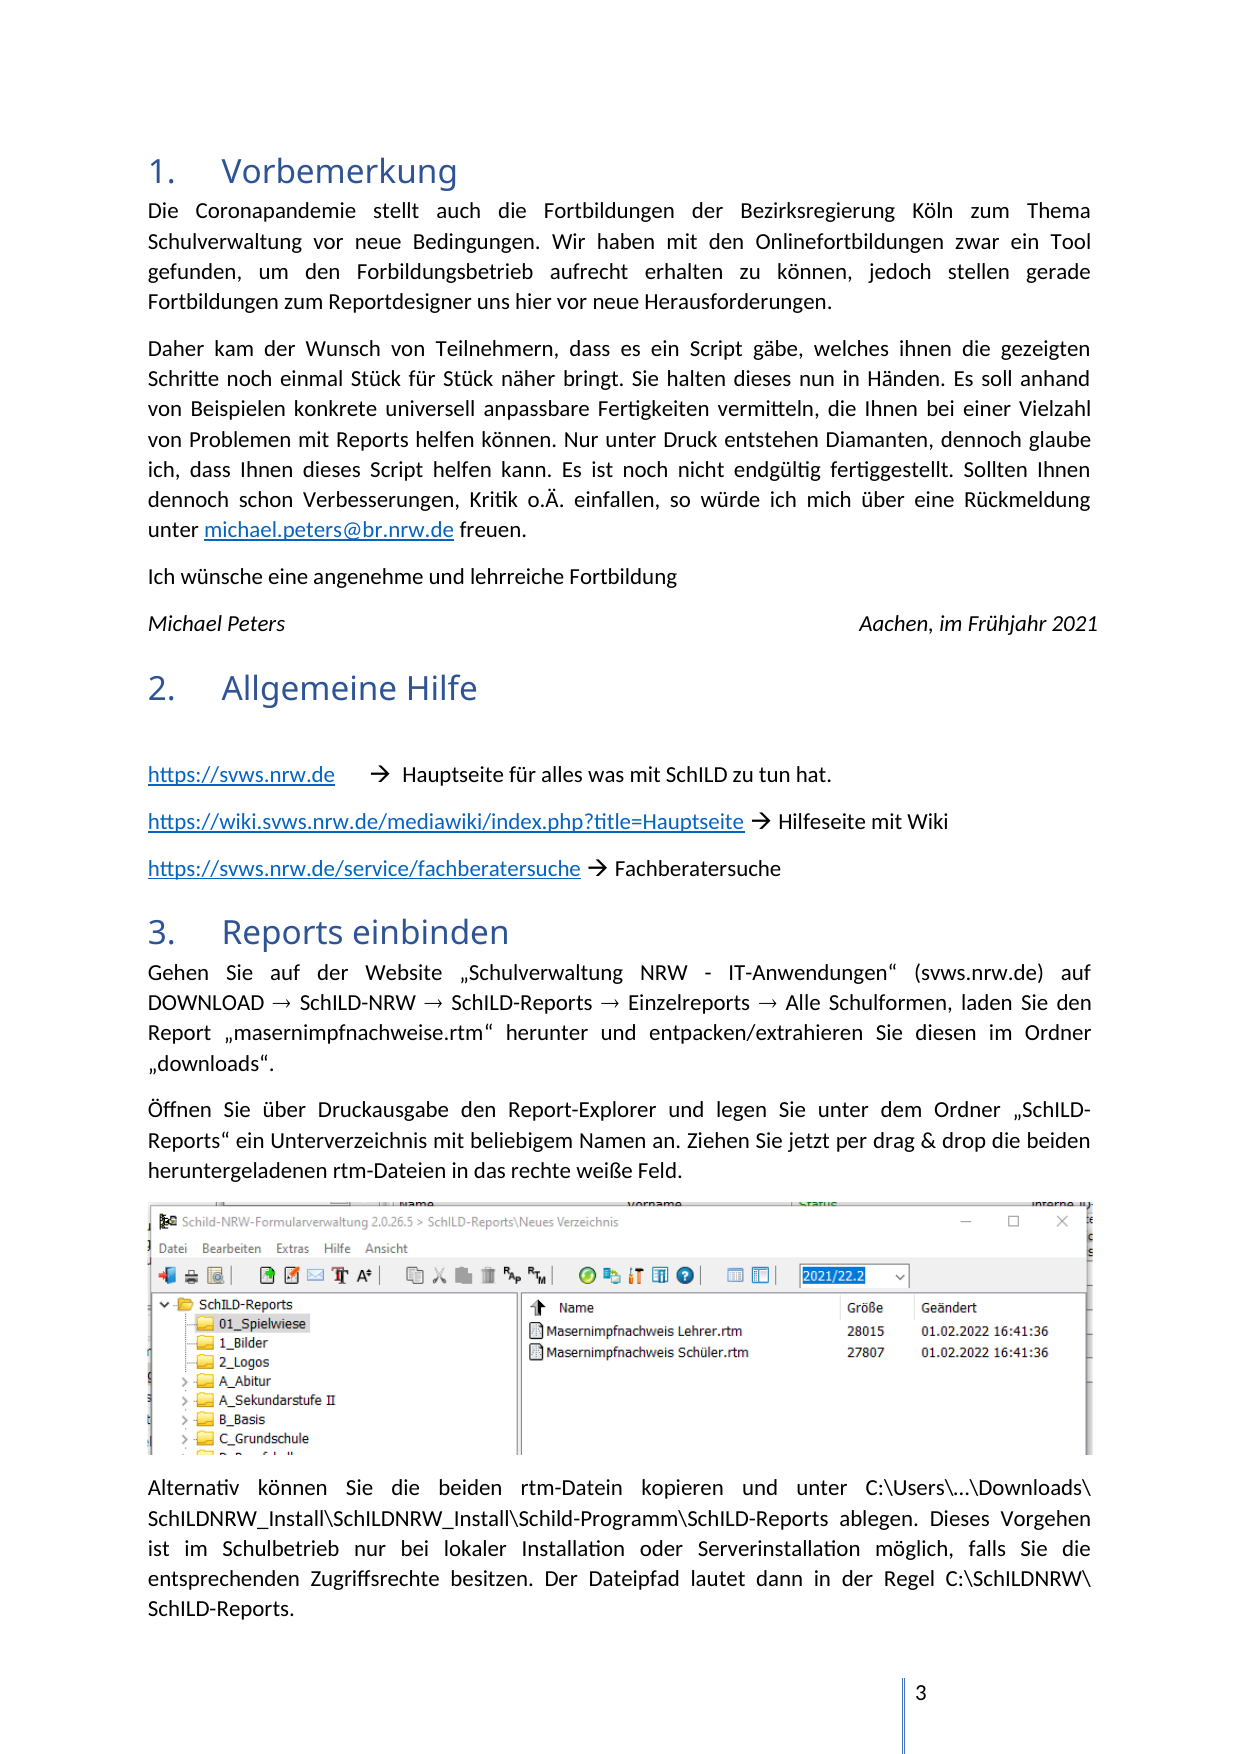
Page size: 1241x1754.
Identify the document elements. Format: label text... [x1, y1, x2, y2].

text Öffnen Sie über Druckausgabe den Report-Explorer und legen Sie unter dem Ordner „SchILD-Reports“ ein Unterverzeichnis mit beliebigem Namen an. Ziehen Sie jetzt per drag & drop die beiden heruntergeladenen rtm-Dateien in das rechte weiße Feld. [148, 1096, 1093, 1184]
text Daher kam der Wunsch von Teilnehmern, dass es ein Script gäbe, welches ihnen die gezeigten Schritte noch einmal Stück für Stück näher bringt. Sie halten dieses nun in Händen. Es soll anhand von Beispielen konkrete universell anpassbare Fertigkeiten vermitteln, die Ihnen bei einer Vielzahl von Problemen mit Reports helfen können. Nur unter Druck entstehen Diamanten, dennoch glaube ich, dass Ihnen dieses Script helfen kann. Es ist noch nicht endgültig fertiggestellt. Sollten Ihnen dennoch schon Verbesserungen, Kritik o.Ä. einfallen, so würde ich mich über eine Rückmeldung unter michael.peters@br.nrw.de freuen. [148, 334, 1093, 543]
text https://svws.nrw.de  Hauptseite für alles was mit SchILD zu tun hat. [148, 760, 1093, 788]
text https://wiki.svws.nrw.de/mediawiki/index.php?title=Hauptseite  Hilfeseite mit Wiki [148, 807, 1093, 835]
subtitle Reports einbinden [148, 909, 1093, 954]
subtitle Allgemeine Hilfe [148, 664, 1093, 710]
text Gehen Sie auf der Website „Schulverwaltung NRW - IT-Anwendungen“ (svws.nrw.de) auf DOWNLOAD  SchILD-NRW  SchILD-Reports  Einzelreports  Alle Schulformen, laden Sie den Report „masernimpfnachweise.rtm“ herunter und entpacken/extrahieren Sie diesen im Ordner „downloads“. [148, 958, 1093, 1077]
text Die Coronapandemie stellt auch die Fortbildungen der Bezirksregierung Köln zum Thema Schulverwaltung vor neue Bedingungen. Wir haben mit den Onlinefortbildungen zwar ein Tool gefunden, um den Forbildungsbetrieb aufrecht erhalten zu können, jedoch stellen gerade Fortbildungen zum Reportdesigner uns hier vor neue Herausforderungen. [148, 197, 1093, 315]
text https://svws.nrw.de/service/fachberatersuche  Fachberatersuche [148, 854, 1093, 882]
text Michael Peters Aachen, im Frühjahr 2021 [148, 609, 1093, 637]
subtitle Vorbemerkung [148, 148, 1093, 193]
text Alternativ können Sie die beiden rtm-Datein kopieren und unter C:\Users\…\Downloads\ SchILDNRW_Install\SchILDNRW_Install\Schild-Programm\SchILD-Reports ablegen. Dieses Vorgehen ist im Schulbetrieb nur bei lokaler Installation oder Serverinstallation möglich, falls Sie die entsprechenden Zugriffsrechte besitzen. Der Dateipfad lautet dann in der Regel C:\SchILDNRW\SchILD-Reports. [148, 1473, 1093, 1622]
picture [147, 1202, 1093, 1455]
text Ich wünsche eine angenehme und lehrreiche Fortbildung [148, 562, 1093, 590]
